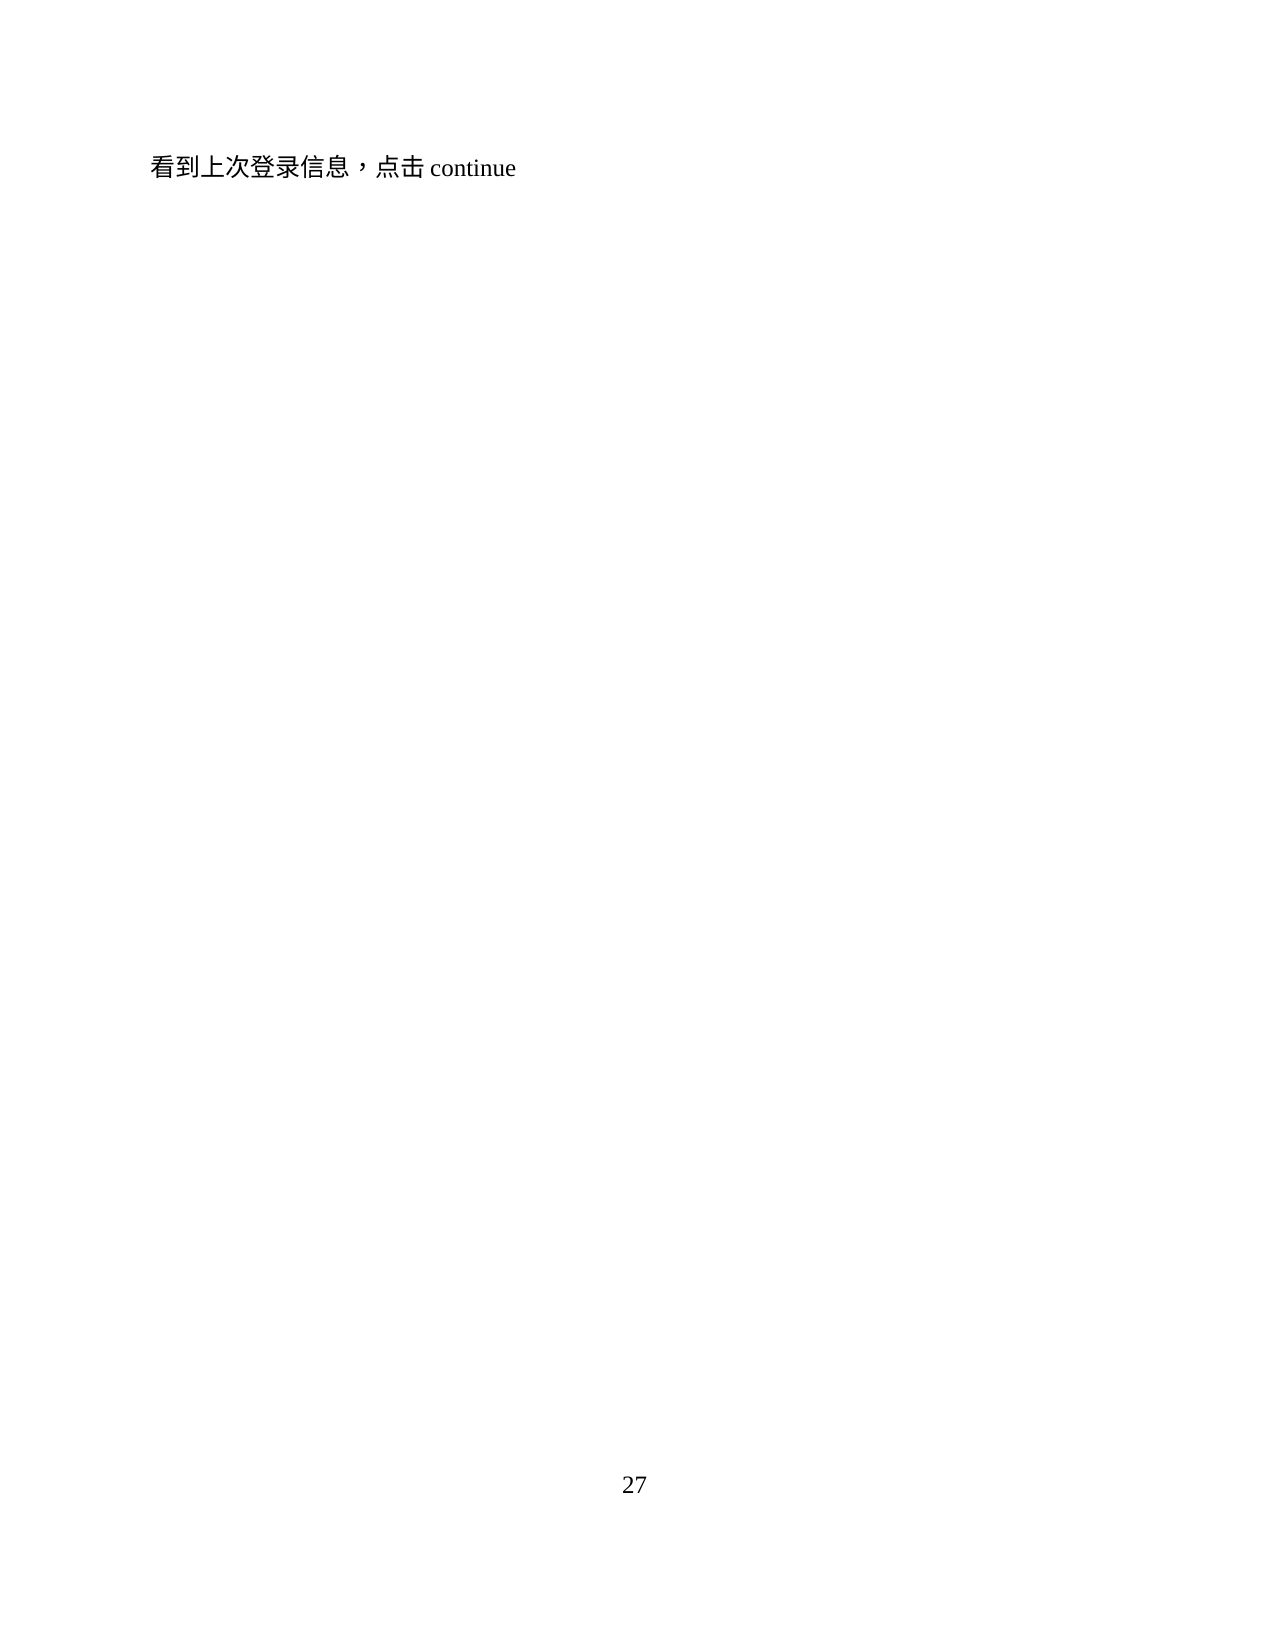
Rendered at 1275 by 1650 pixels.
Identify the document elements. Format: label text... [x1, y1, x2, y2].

text 看到上次登录信息，点击continue [150, 150, 1125, 184]
